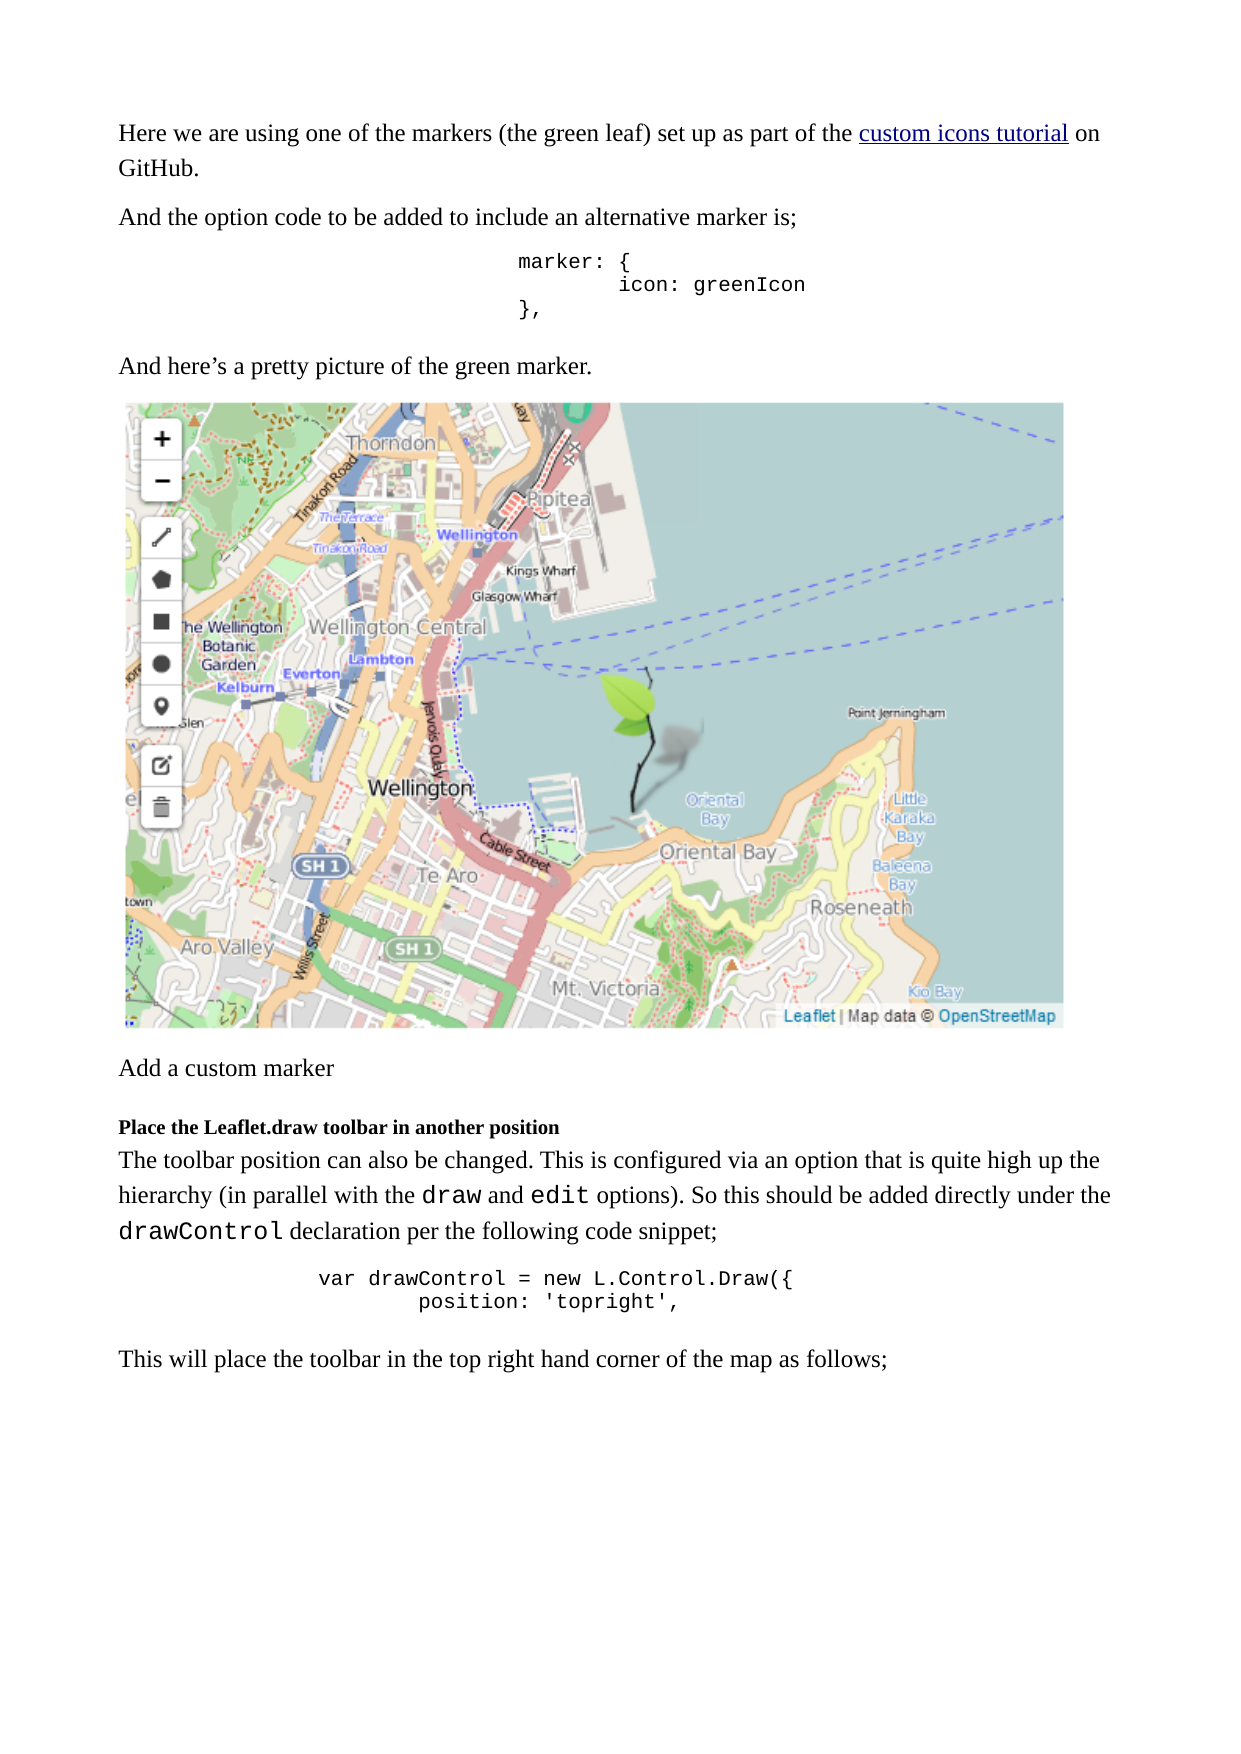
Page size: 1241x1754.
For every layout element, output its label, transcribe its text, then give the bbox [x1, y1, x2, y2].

text This will place the toolbar in the top right hand corner of the map as follows; [118, 1344, 1122, 1373]
text Here we are using one of the markers (the green leaf) set up as part of the custom icons tutorial on GitHub. [118, 118, 1122, 181]
text position: 'topright', [118, 1291, 1122, 1315]
subtitle Place the Leaflet.draw toolbar in another position [118, 1115, 1122, 1139]
picture [118, 400, 1070, 1033]
text And here’s a pretty picture of the green marker. [118, 351, 1122, 380]
text Add a custom marker [118, 1053, 1122, 1082]
text The toolbar position can also be changed. This is configured via an option that is quite high up the hierarchy (in parallel with the draw and edit options). So this should be added directly under the drawControl declaration per the following code snippet; [118, 1145, 1122, 1247]
text marker: { [118, 251, 1122, 274]
text And the option code to be added to include an alternative marker is; [118, 202, 1122, 230]
text }, [118, 298, 1122, 322]
text var drawControl = new L.Control.Draw({ [118, 1268, 1122, 1291]
text icon: greenIcon [118, 274, 1122, 298]
